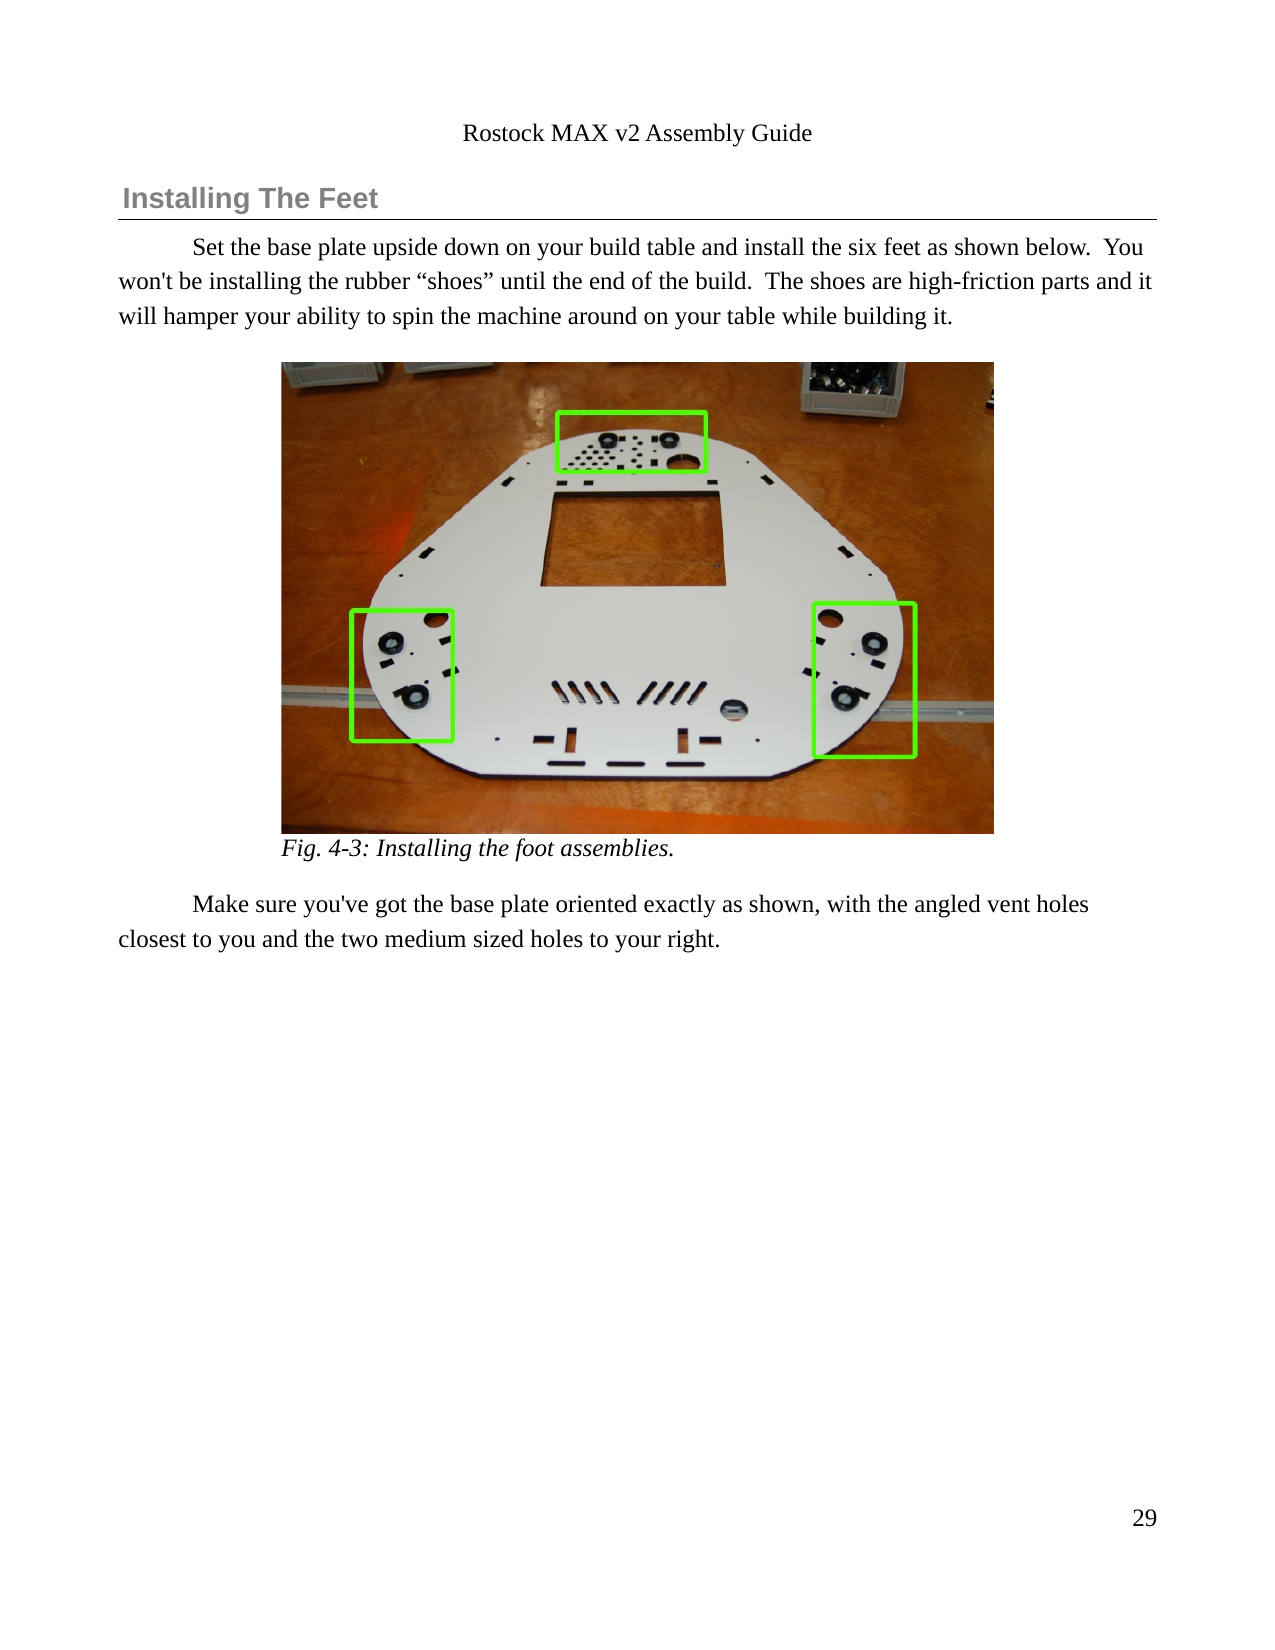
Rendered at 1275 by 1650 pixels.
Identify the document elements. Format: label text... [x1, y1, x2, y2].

text Make sure you've got the base plate oriented exactly as shown, with the angled vent holes closest to you and the two medium sized holes to your right. [118, 889, 1157, 953]
text Set the base plate upside down on your build table and install the six feet as shown below. You won't be installing the rubber “shoes” until the end of the build. The shoes are high-friction parts and it will hamper your ability to spin the machine around on your table while building it. [118, 232, 1157, 329]
text Fig. 4-3: Installing the foot assemblies. [281, 834, 994, 862]
subtitle Installing The Feet [118, 177, 1157, 219]
picture [281, 362, 994, 834]
